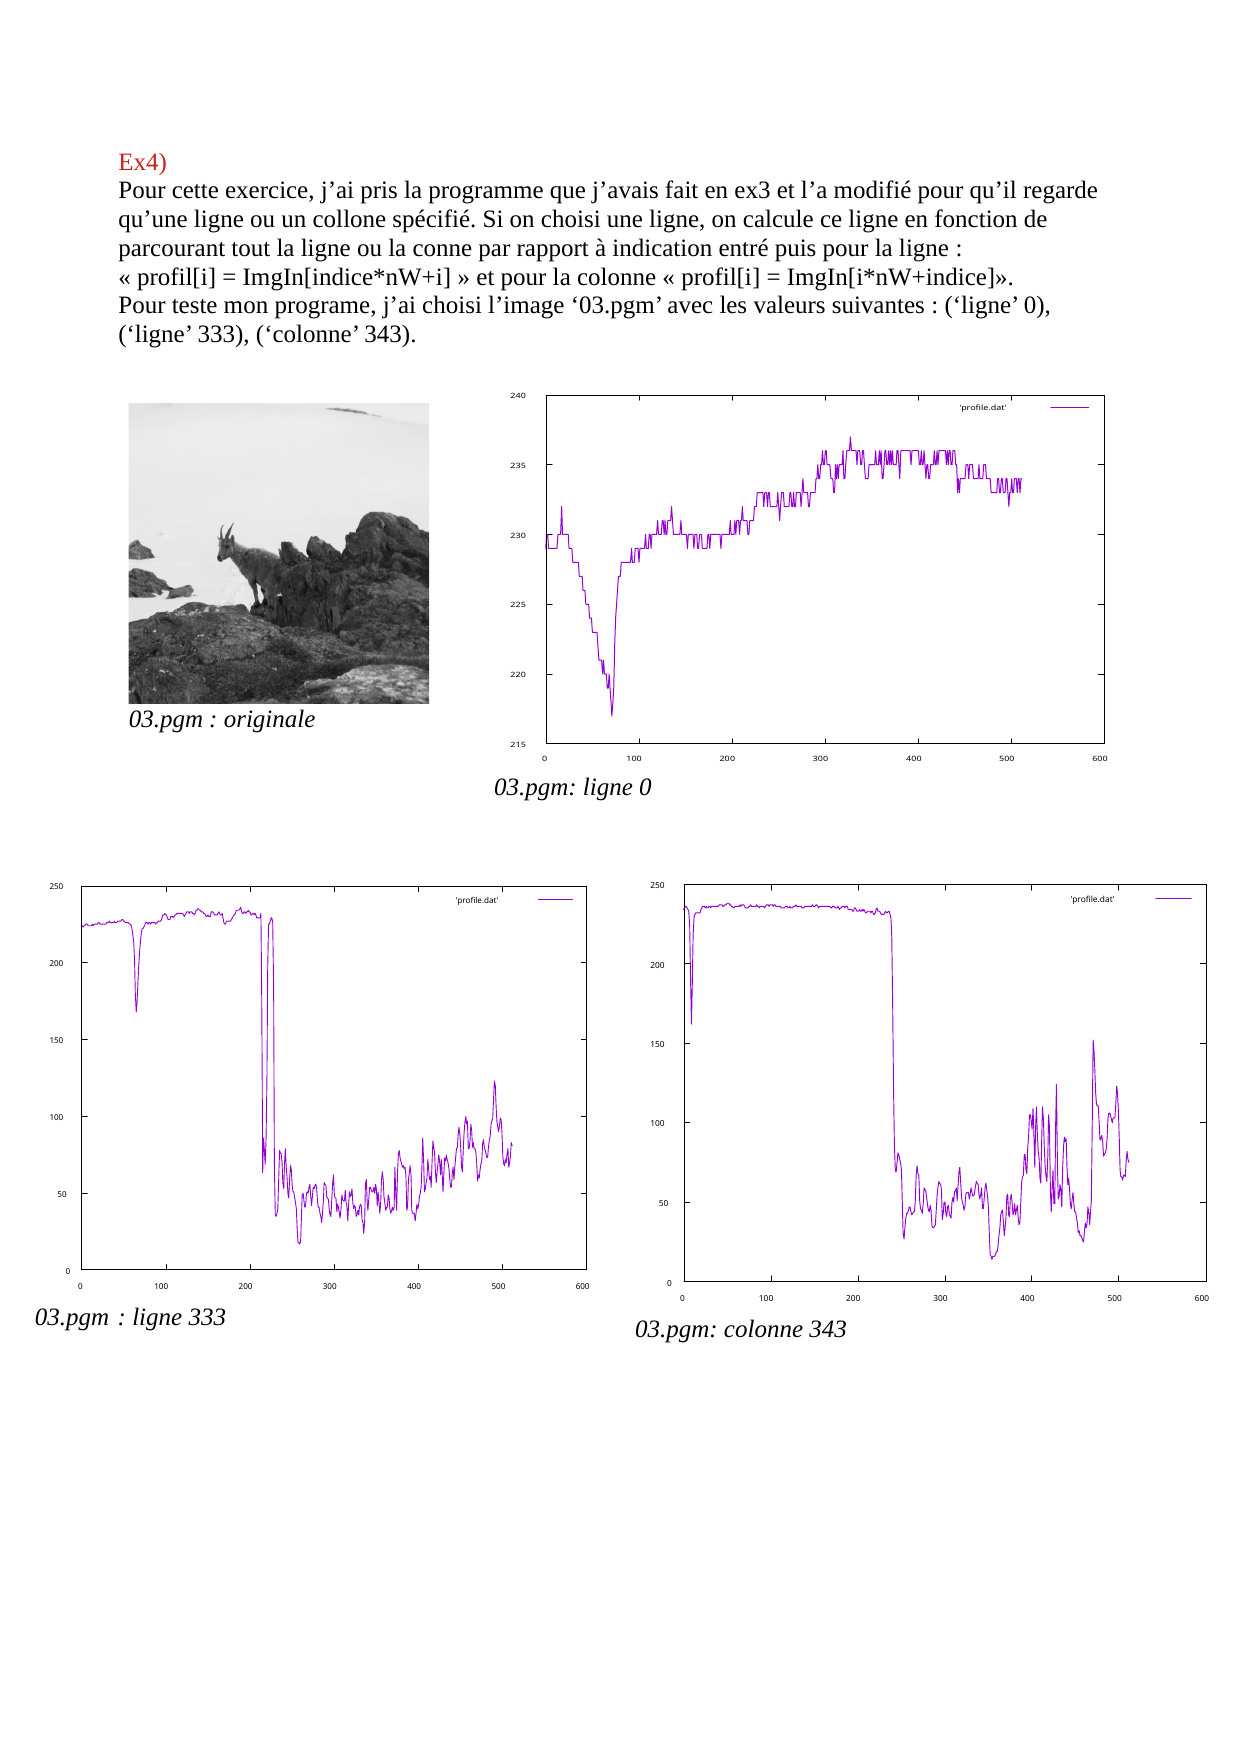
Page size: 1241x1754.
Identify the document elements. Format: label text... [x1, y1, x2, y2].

text (‘ligne’ 333), (‘colonne’ 343). [118, 319, 1122, 348]
text 03.pgm : ligne 333 [34, 870, 609, 1330]
text « profil[i] = ImgIn[indice*nW+i] » et pour la colonne « profil[i] = ImgIn[i*nW+indice]». [118, 262, 1122, 291]
text Pour teste mon programe, j’ai choisi l’image ‘03.pgm’ avec les valeurs suivantes : (‘ligne’ 0), [118, 291, 1122, 319]
text Pour cette exercice, j’ai pris la programme que j’avais fait en ex3 et l’a modifié pour qu’il regarde qu’une ligne ou un collone spécifié. Si on choisi une ligne, on calcule ce ligne en fonction de parcourant tout la ligne ou la conne par rapport à indication entré puis pour la ligne : [118, 176, 1122, 262]
picture [128, 403, 430, 704]
text 03.pgm : originale [128, 704, 429, 733]
text 03.pgm: ligne 0 [494, 381, 1129, 801]
text Ex4) [118, 147, 1122, 176]
text 03.pgm: colonne 343 [635, 868, 1229, 1343]
